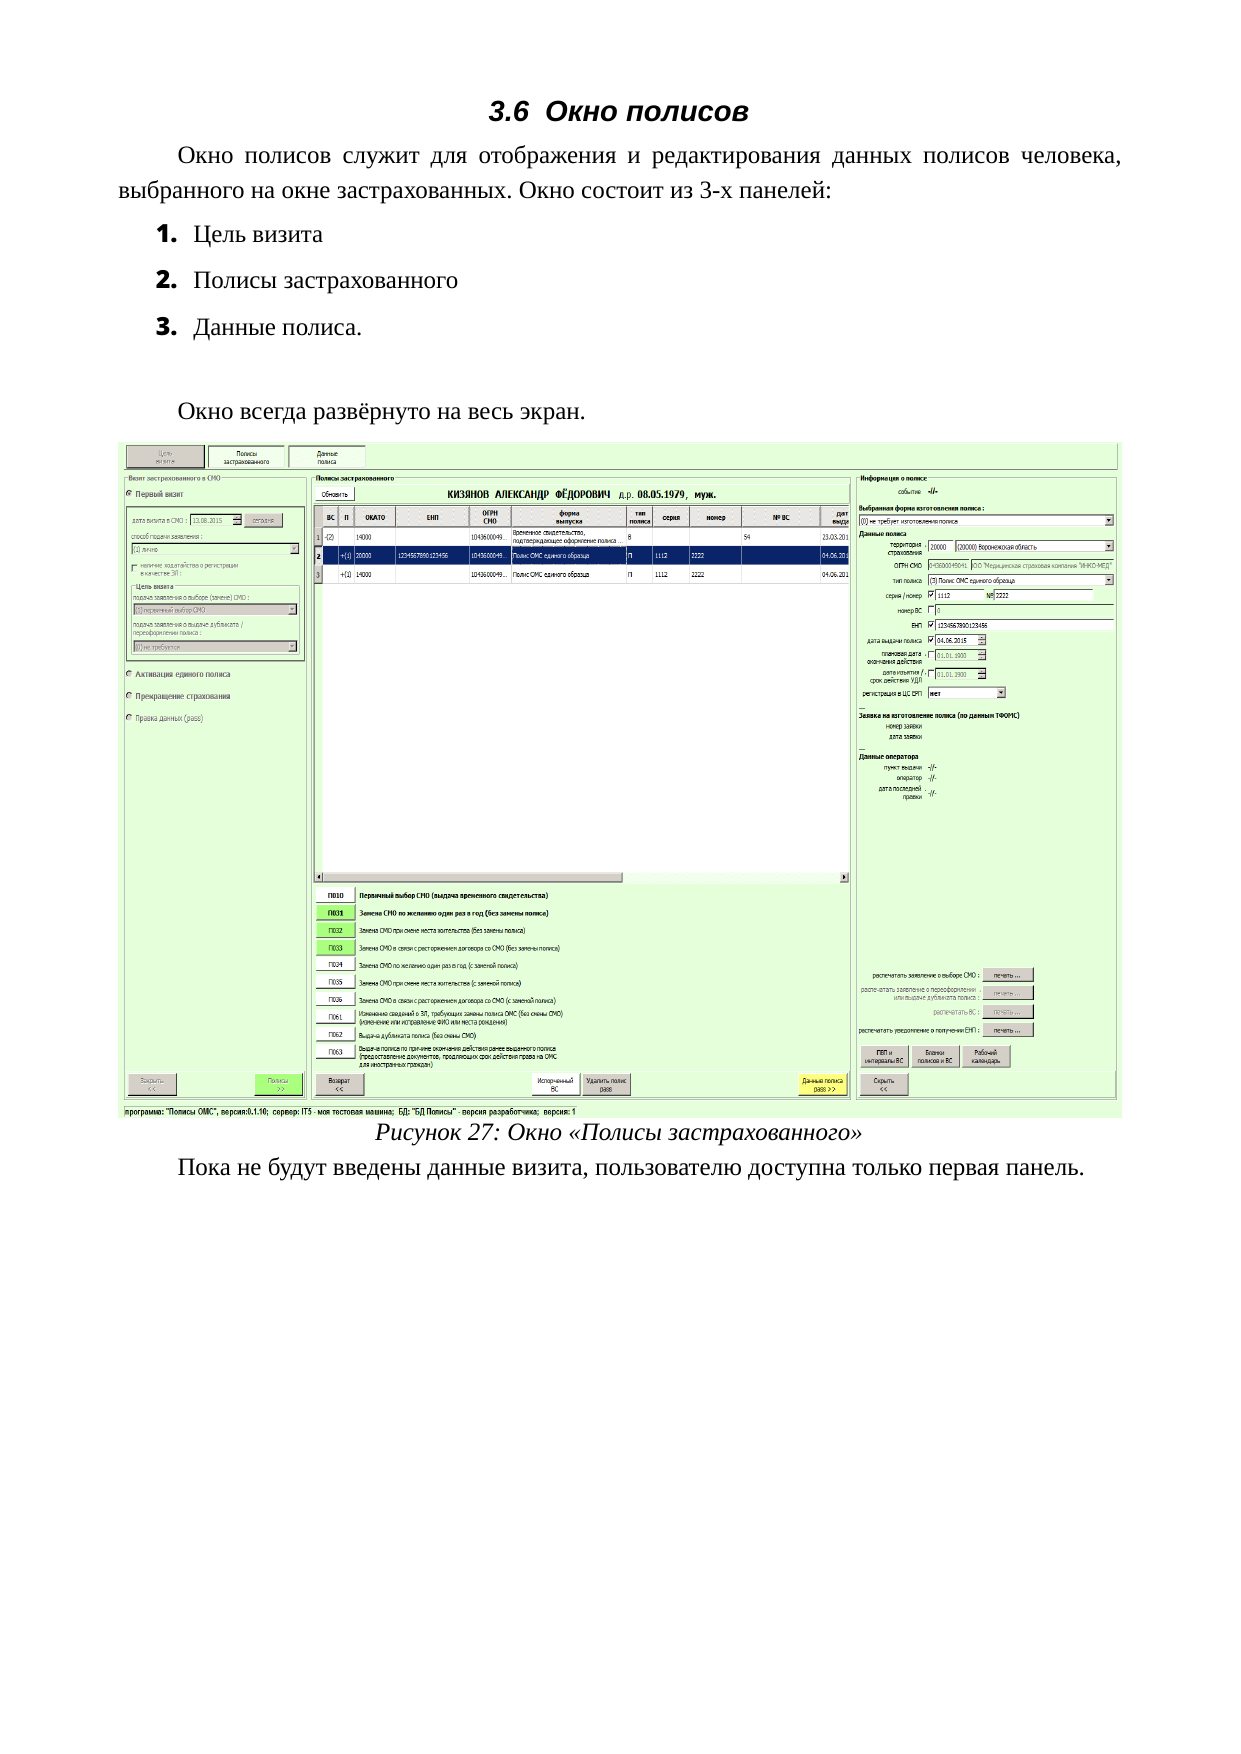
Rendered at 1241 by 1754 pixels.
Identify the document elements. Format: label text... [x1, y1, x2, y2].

list Полисы застрахованного [156, 262, 1122, 296]
text Пока не будут введены данные визита, пользователю доступна только первая панель. [118, 1146, 1122, 1181]
picture [118, 442, 1123, 1118]
text Рисунок 27: Окно «Полисы застрахованного» [118, 1118, 1122, 1146]
text Окно полисов служит для отображения и редактирования данных полисов человека, выбранного на окне застрахованных. Окно состоит из 3-х панелей: [118, 140, 1122, 203]
list Данные полиса. [156, 309, 1122, 343]
text [118, 436, 1122, 442]
text Окно всегда развёрнуто на весь экран. [118, 396, 1122, 425]
list Цель визита [156, 215, 1122, 249]
subtitle Окно полисов [118, 94, 1122, 128]
